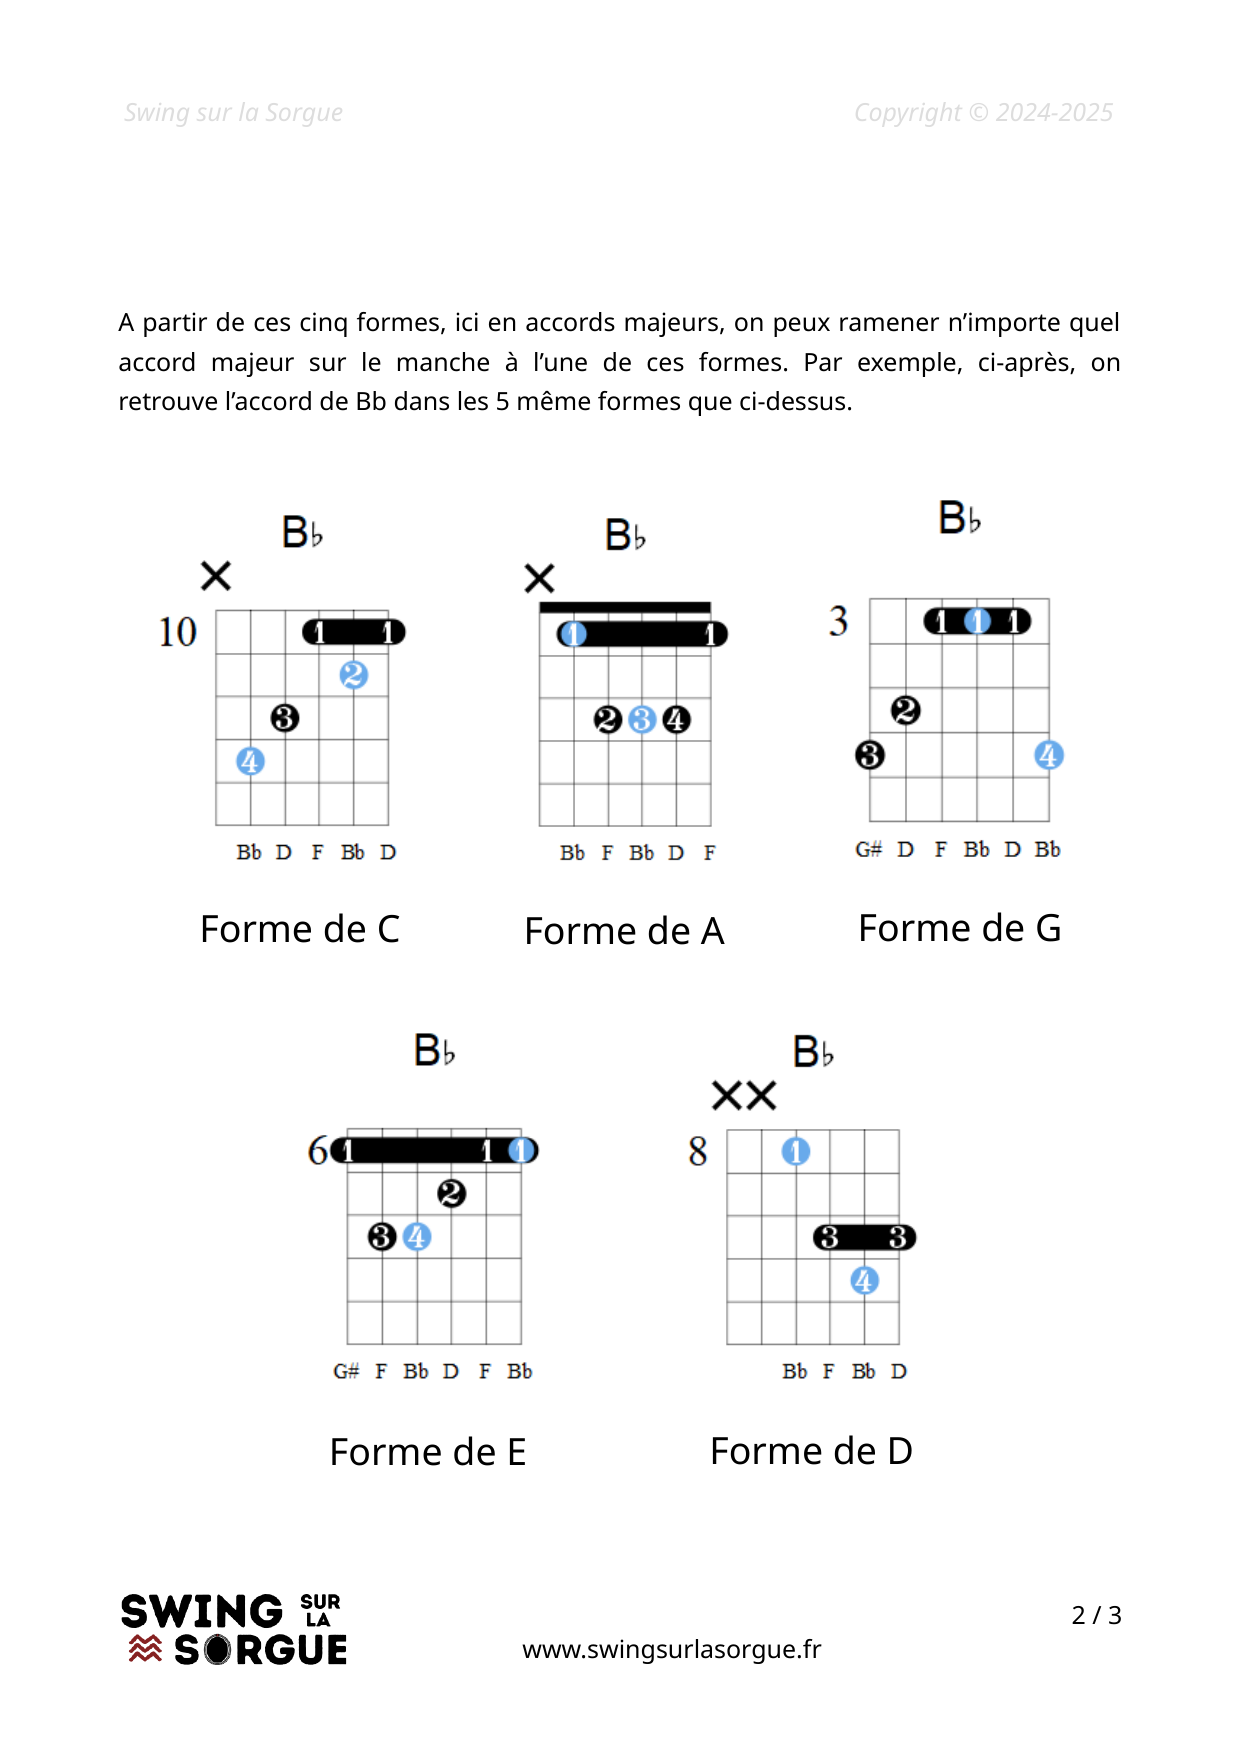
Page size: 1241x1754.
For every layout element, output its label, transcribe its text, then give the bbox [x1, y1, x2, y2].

text A partir de ces cinq formes, ici en accords majeurs, on peux ramener n’importe quel accord majeur sur le manche à l’une de ces formes. Par exemple, ci-après, on retrouve l’accord de Bb dans les 5 même formes que ci-dessus. [118, 305, 1122, 417]
picture [153, 504, 417, 861]
picture [300, 1022, 555, 1383]
text Forme de D [683, 1424, 940, 1476]
text Forme de G [819, 901, 1082, 952]
text Forme de A [513, 904, 734, 955]
text Forme de C [153, 903, 417, 954]
picture [818, 487, 1082, 860]
text Forme de E [301, 1425, 555, 1476]
picture [513, 507, 735, 863]
picture [121, 1594, 347, 1665]
picture [683, 1015, 935, 1383]
